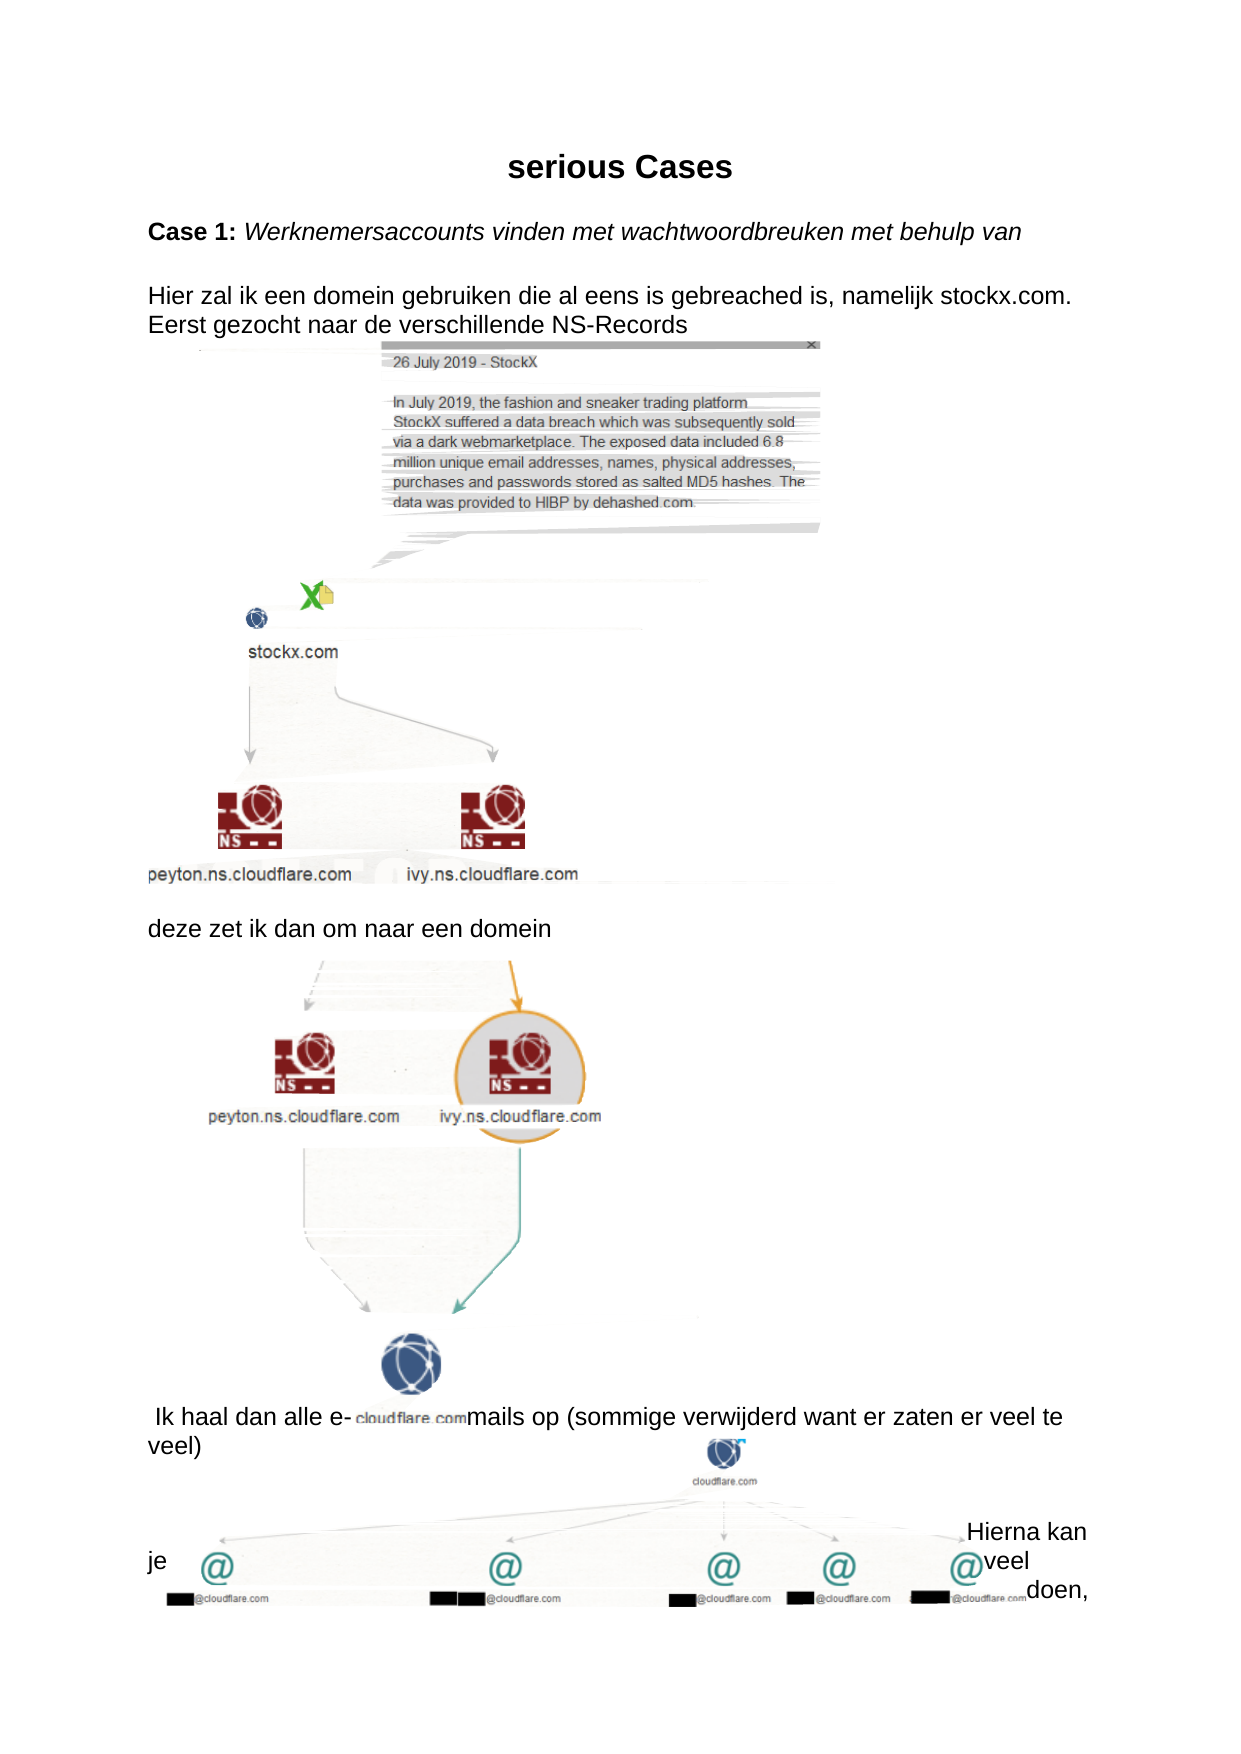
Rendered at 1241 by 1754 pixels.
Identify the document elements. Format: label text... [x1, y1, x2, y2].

text Eerst gezocht naar de verschillende NS-Records [148, 310, 1093, 338]
text Hierna kan je veel doen, je kan de email omvormen naar een persoon en daarna meer info krijgen over die persoon, maar hier gaan we zien of de e-mails die we hebben gekregen meer info kunnen geven (Pastebin: hierin zit meer info over de e-mails (wie de user is, locatie, enz) [148, 1517, 653, 1603]
text Hier zal ik een domein gebruiken die al eens is gebreached is, namelijk stockx.com. [148, 281, 1093, 310]
text Ik haal dan alle e-mails op (sommige verwijderd want er zaten er veel te veel) [148, 1402, 1093, 1460]
text deze zet ik dan om naar een domein [148, 913, 1093, 942]
subtitle serious Cases [148, 148, 1093, 186]
text Hierna kan je veel doen, je kan de email omvormen naar een persoon en daarna meer info krijgen over die persoon, maar hier gaan we zien of de e-mails die we hebben gekregen meer info kunnen geven (Pastebin: hierin zit meer info over de e-mails (wie de user is, locatie, enz) [664, 1517, 1093, 1603]
subtitle Case 1: Werknemersaccounts vinden met wachtwoordbreuken met behulp van [148, 217, 1093, 246]
